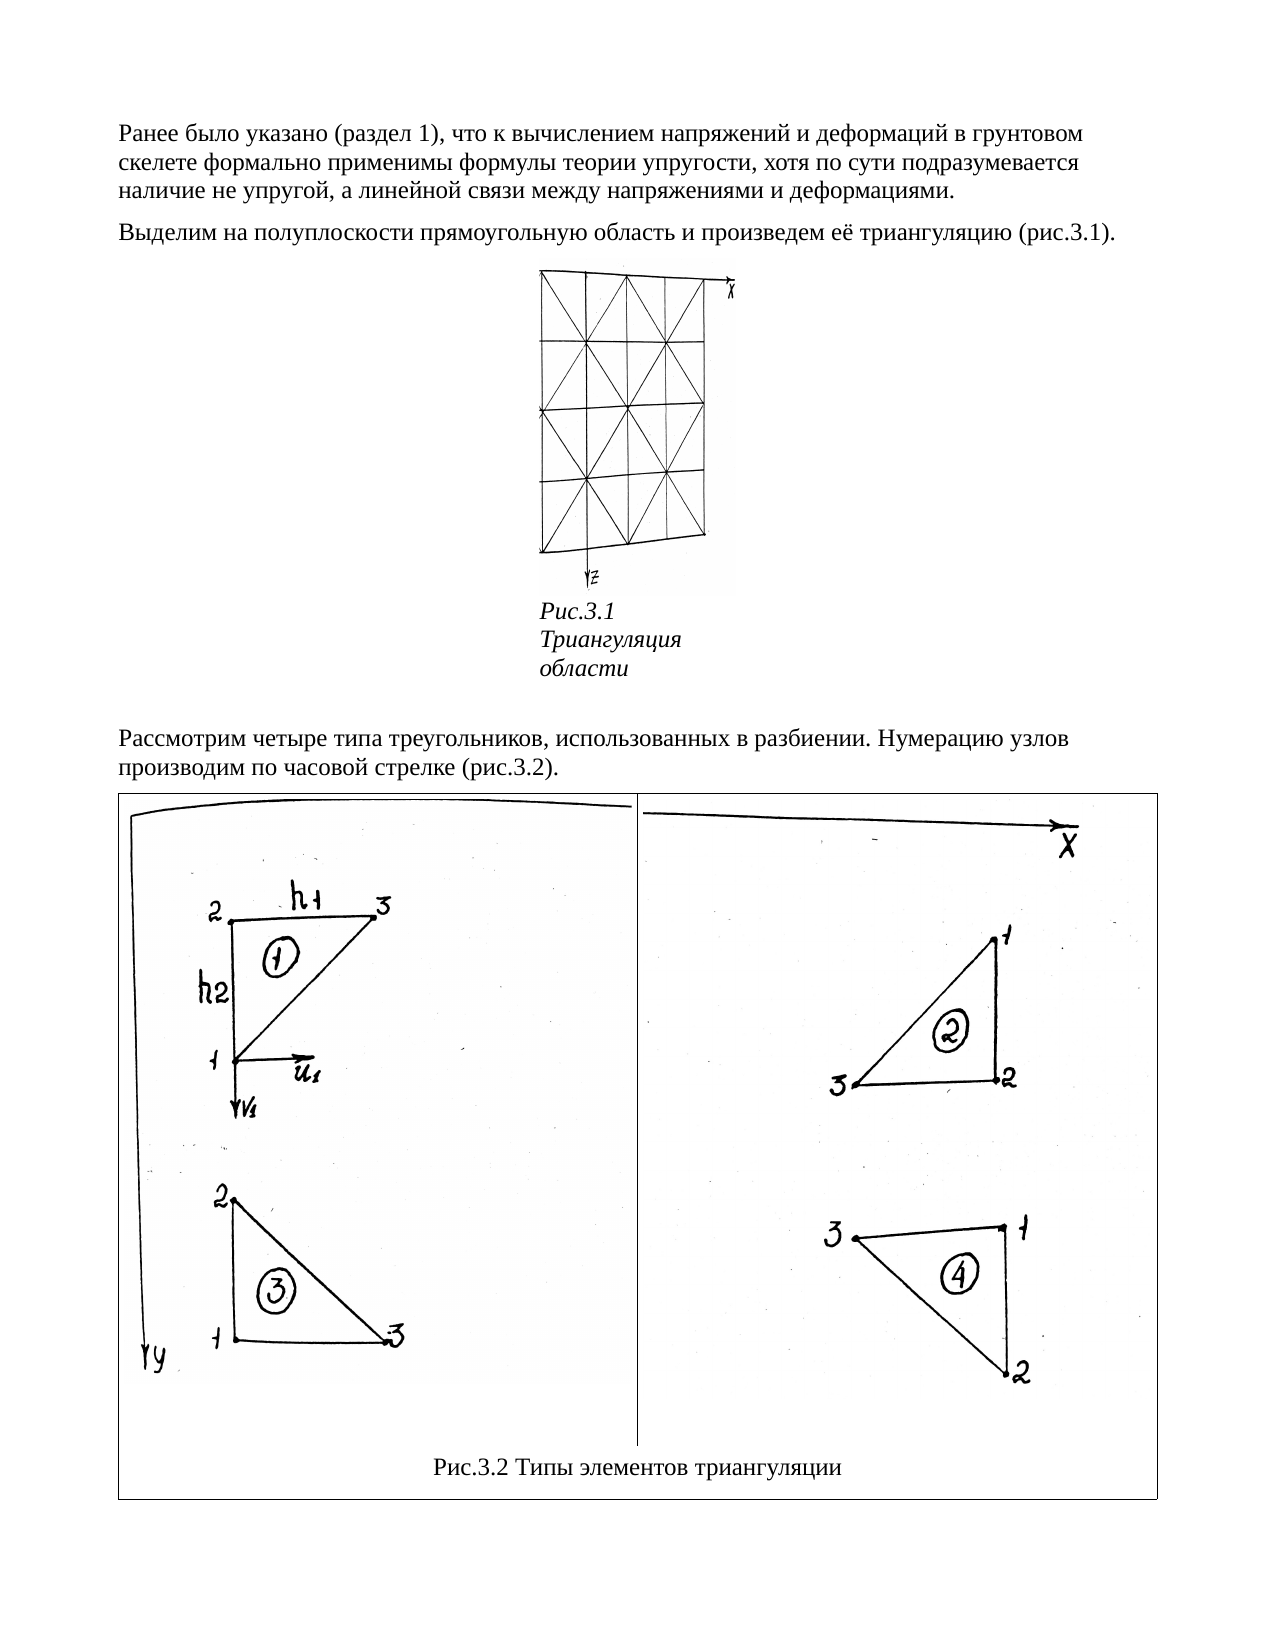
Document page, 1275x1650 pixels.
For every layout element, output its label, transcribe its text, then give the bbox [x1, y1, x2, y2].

text Ранее было указано (раздел 1), что к вычислением напряжений и деформаций в грунтовом скелете формально применимы формулы теории упругости, хотя по сути подразумевается наличие не упругой, а линейной связи между напряжениями и деформациями. [118, 118, 1157, 204]
picture [643, 799, 1152, 1399]
table_header [119, 794, 637, 1446]
text Выделим на полуплоскости прямоугольную область и произведем её триангуляцию (рис.3.1). [118, 217, 1157, 246]
text Рассмотрим четыре типа треугольников, использованных в разбиении. Нумерацию узлов производим по часовой стрелке (рис.3.2). [118, 723, 1157, 781]
table_header [638, 794, 1157, 1446]
picture [123, 799, 632, 1384]
text Рис.3.1 Триангуляция области [539, 596, 736, 682]
table_cell Рис.3.2 Типы элементов триангуляции [119, 1446, 1157, 1499]
picture [539, 258, 736, 596]
